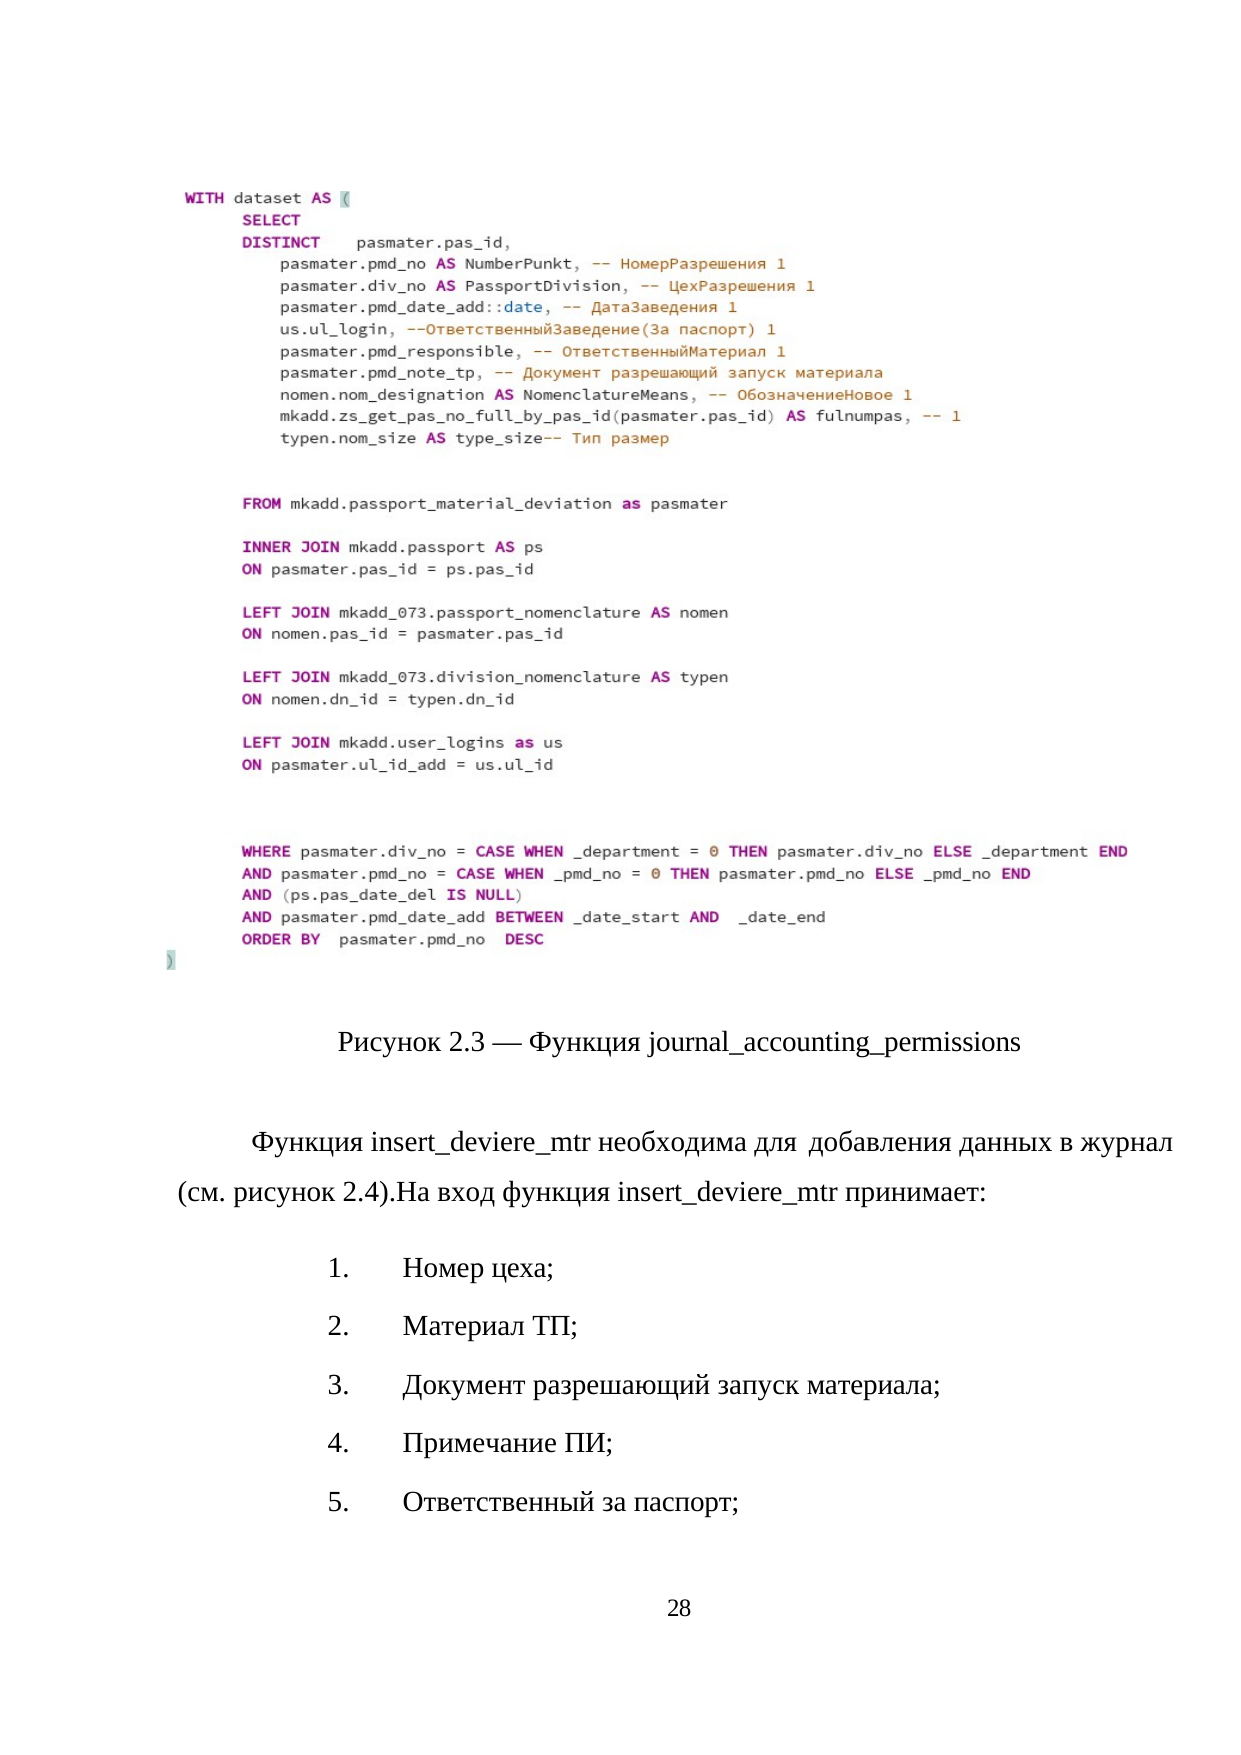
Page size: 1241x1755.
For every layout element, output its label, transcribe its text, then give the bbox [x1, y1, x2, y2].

text Функция insert_deviere_mtr необходима для добавления данных в журнал (см. рисунок 2.4).На вход функция insert_deviere_mtr принимает: [177, 1124, 1180, 1208]
list Номер цеха; [327, 1250, 1241, 1283]
list Документ разрешающий запуск материала; [327, 1367, 1241, 1401]
list Ответственный за паспорт; [327, 1484, 1241, 1518]
list Материал ТП; [327, 1308, 1241, 1342]
list Примечание ПИ; [327, 1426, 1241, 1459]
picture [166, 191, 1128, 970]
text Рисунок 2.3 — Функция journal_accounting_permissions [118, 1024, 1241, 1058]
